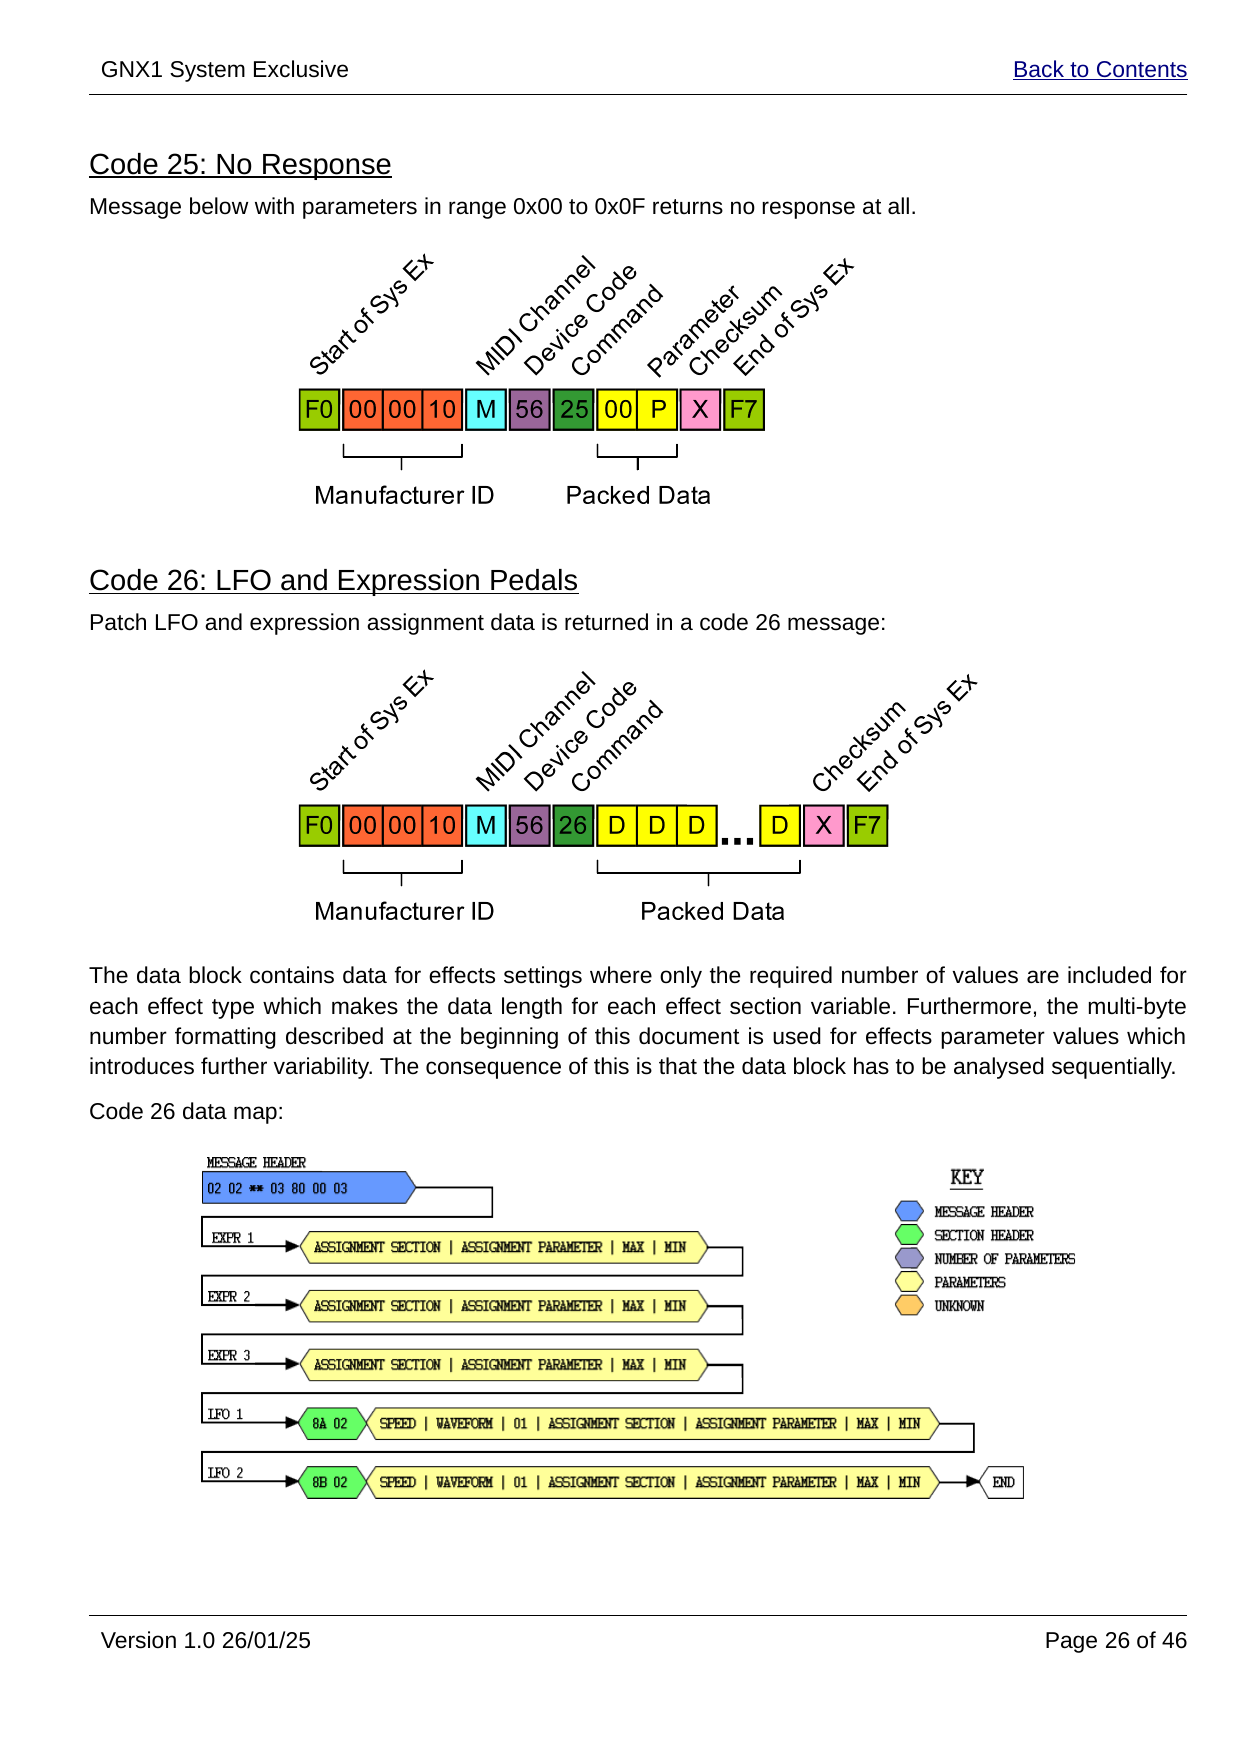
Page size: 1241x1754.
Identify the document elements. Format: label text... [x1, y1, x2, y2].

text Message below with parameters in range 0x00 to 0x0F returns no response at all. [89, 193, 1187, 219]
subtitle Code 26: LFO and Expression Pedals [89, 259, 1187, 597]
text Code 26 data map: [89, 1098, 1187, 1124]
subtitle Code 25: No Response [89, 147, 1187, 181]
picture [298, 252, 978, 510]
picture [298, 668, 978, 926]
picture [201, 1157, 1076, 1499]
text Patch LFO and expression assignment data is returned in a code 26 message: [89, 609, 1187, 636]
text The data block contains data for effects settings where only the required number of values are included for each effect type which makes the data length for each effect section variable. Furthermore, the multi-byte number formatting described at the beginning of this document is used for effects parameter values which introduces further variability. The consequence of this is that the data block has to be analysed sequentially. [89, 654, 1187, 1079]
